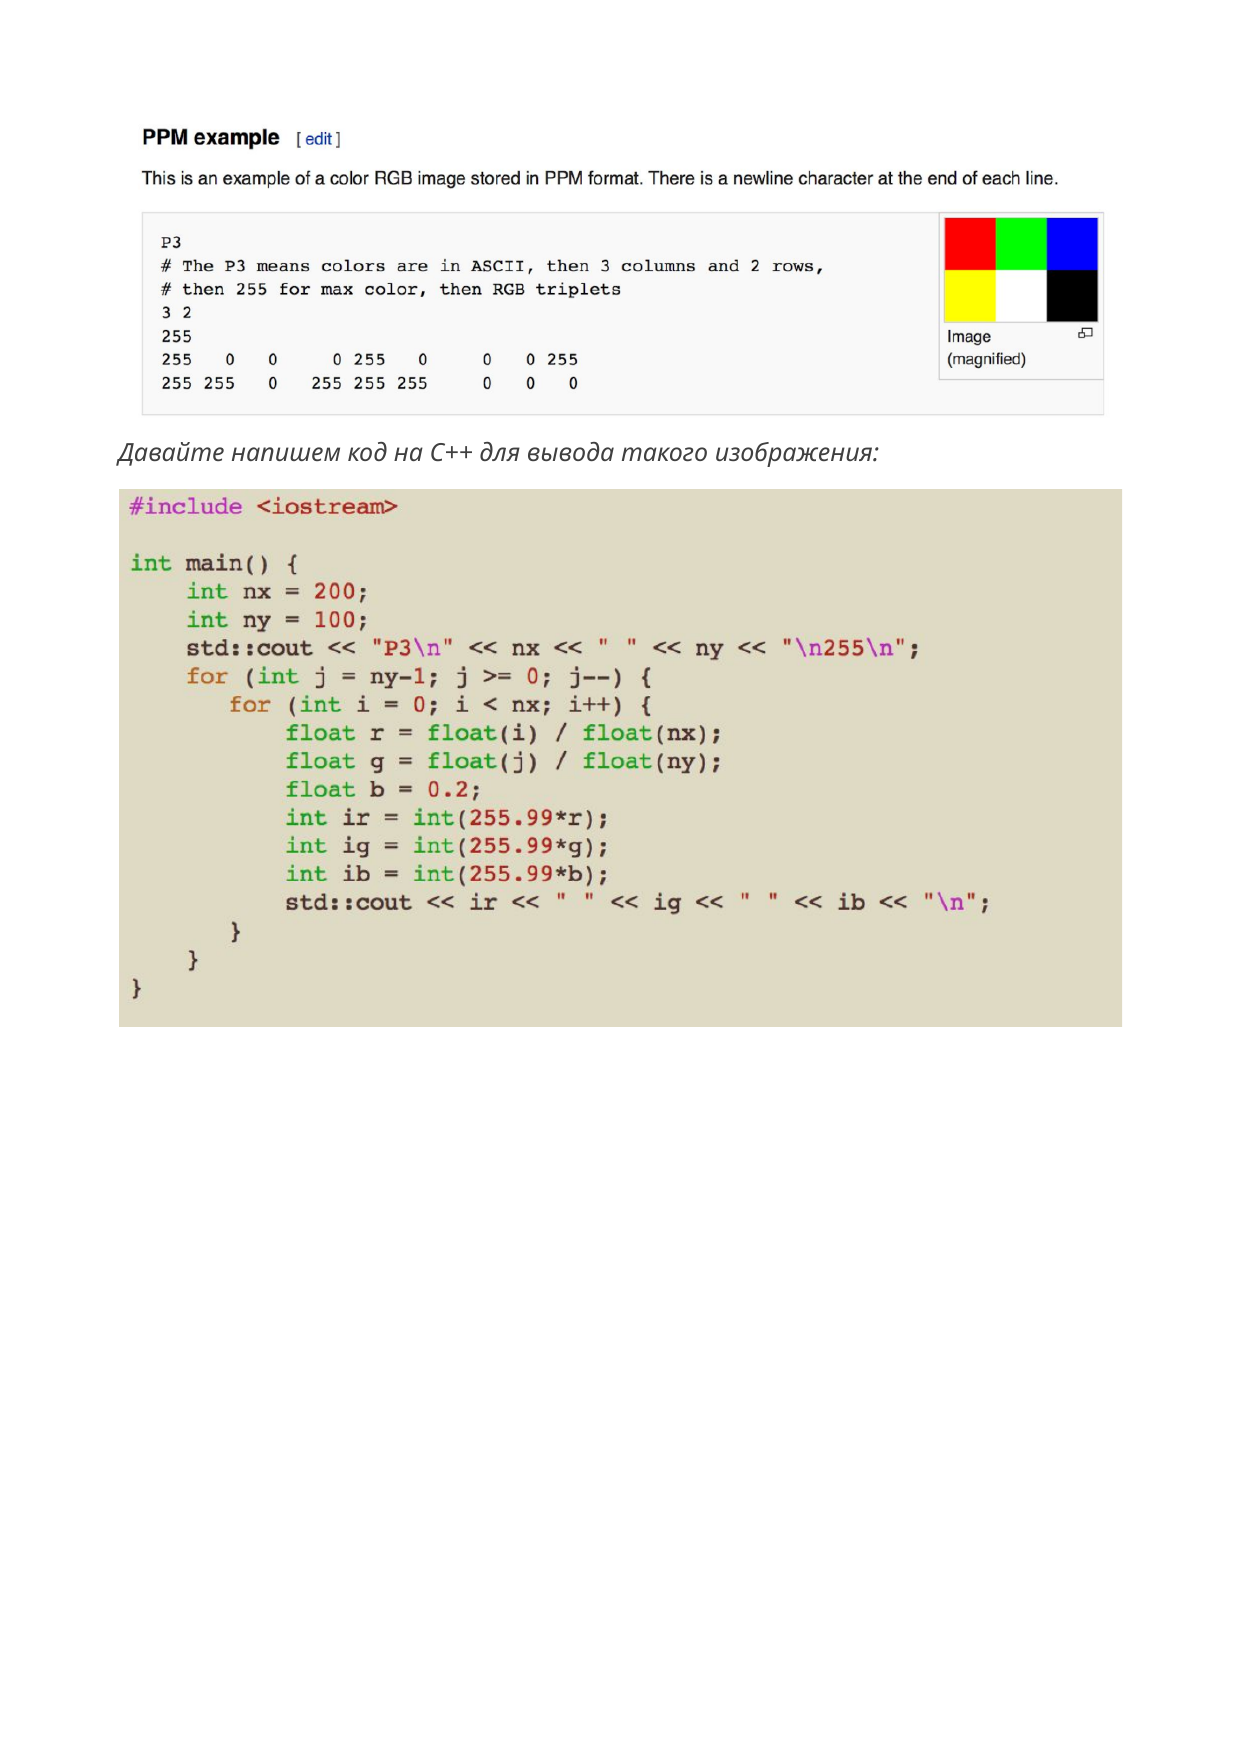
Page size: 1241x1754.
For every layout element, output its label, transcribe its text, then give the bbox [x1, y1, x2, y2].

text Давайте напишем код на C++ для вывода такого изображения: [118, 436, 1122, 469]
picture [118, 118, 1123, 436]
picture [118, 489, 1123, 1027]
